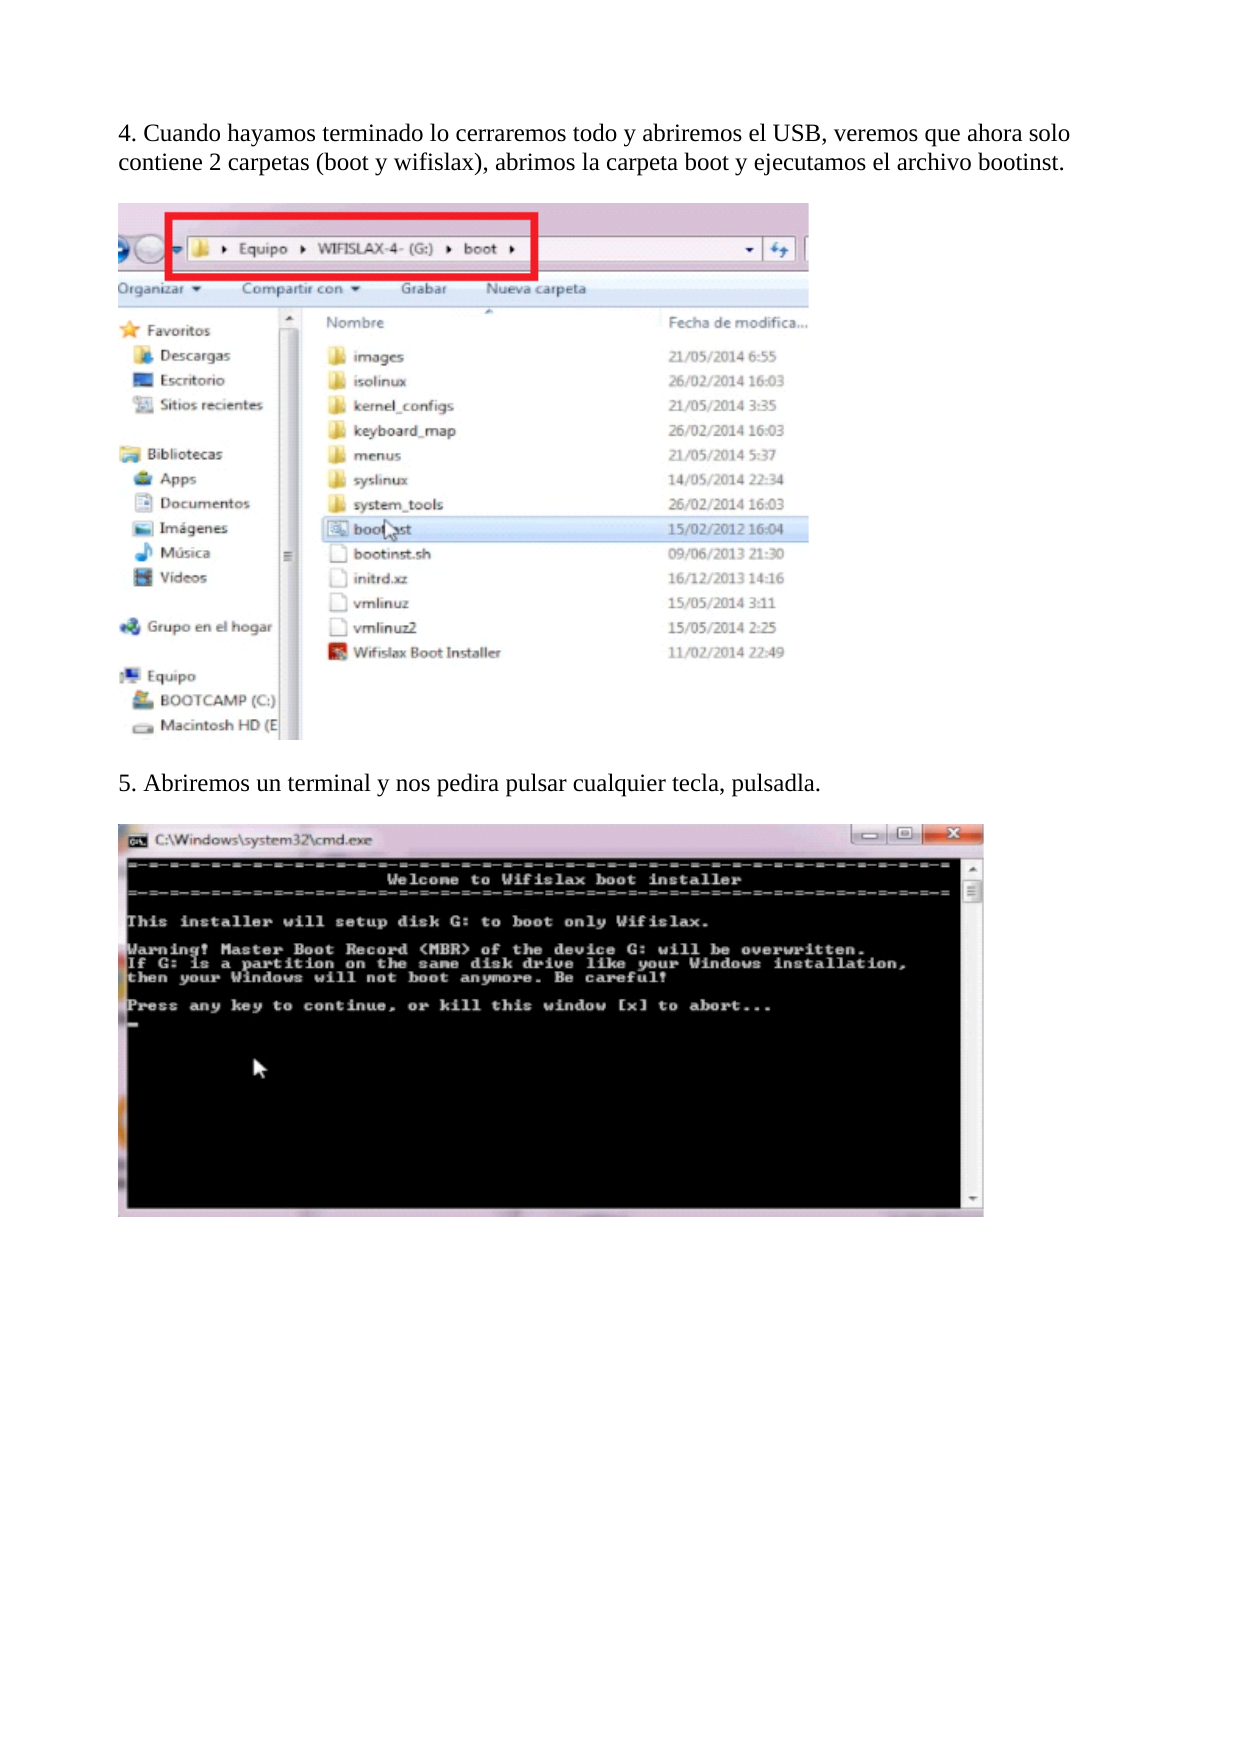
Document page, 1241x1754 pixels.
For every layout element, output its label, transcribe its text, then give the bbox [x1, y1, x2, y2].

text 4. Cuando hayamos terminado lo cerraremos todo y abriremos el USB, veremos que ahora solo contiene 2 carpetas (boot y wifislax), abrimos la carpeta boot y ejecutamos el archivo bootinst. [118, 118, 1122, 176]
text 5. Abriremos un terminal y nos pedira pulsar cualquier tecla, pulsadla. [118, 768, 1122, 796]
